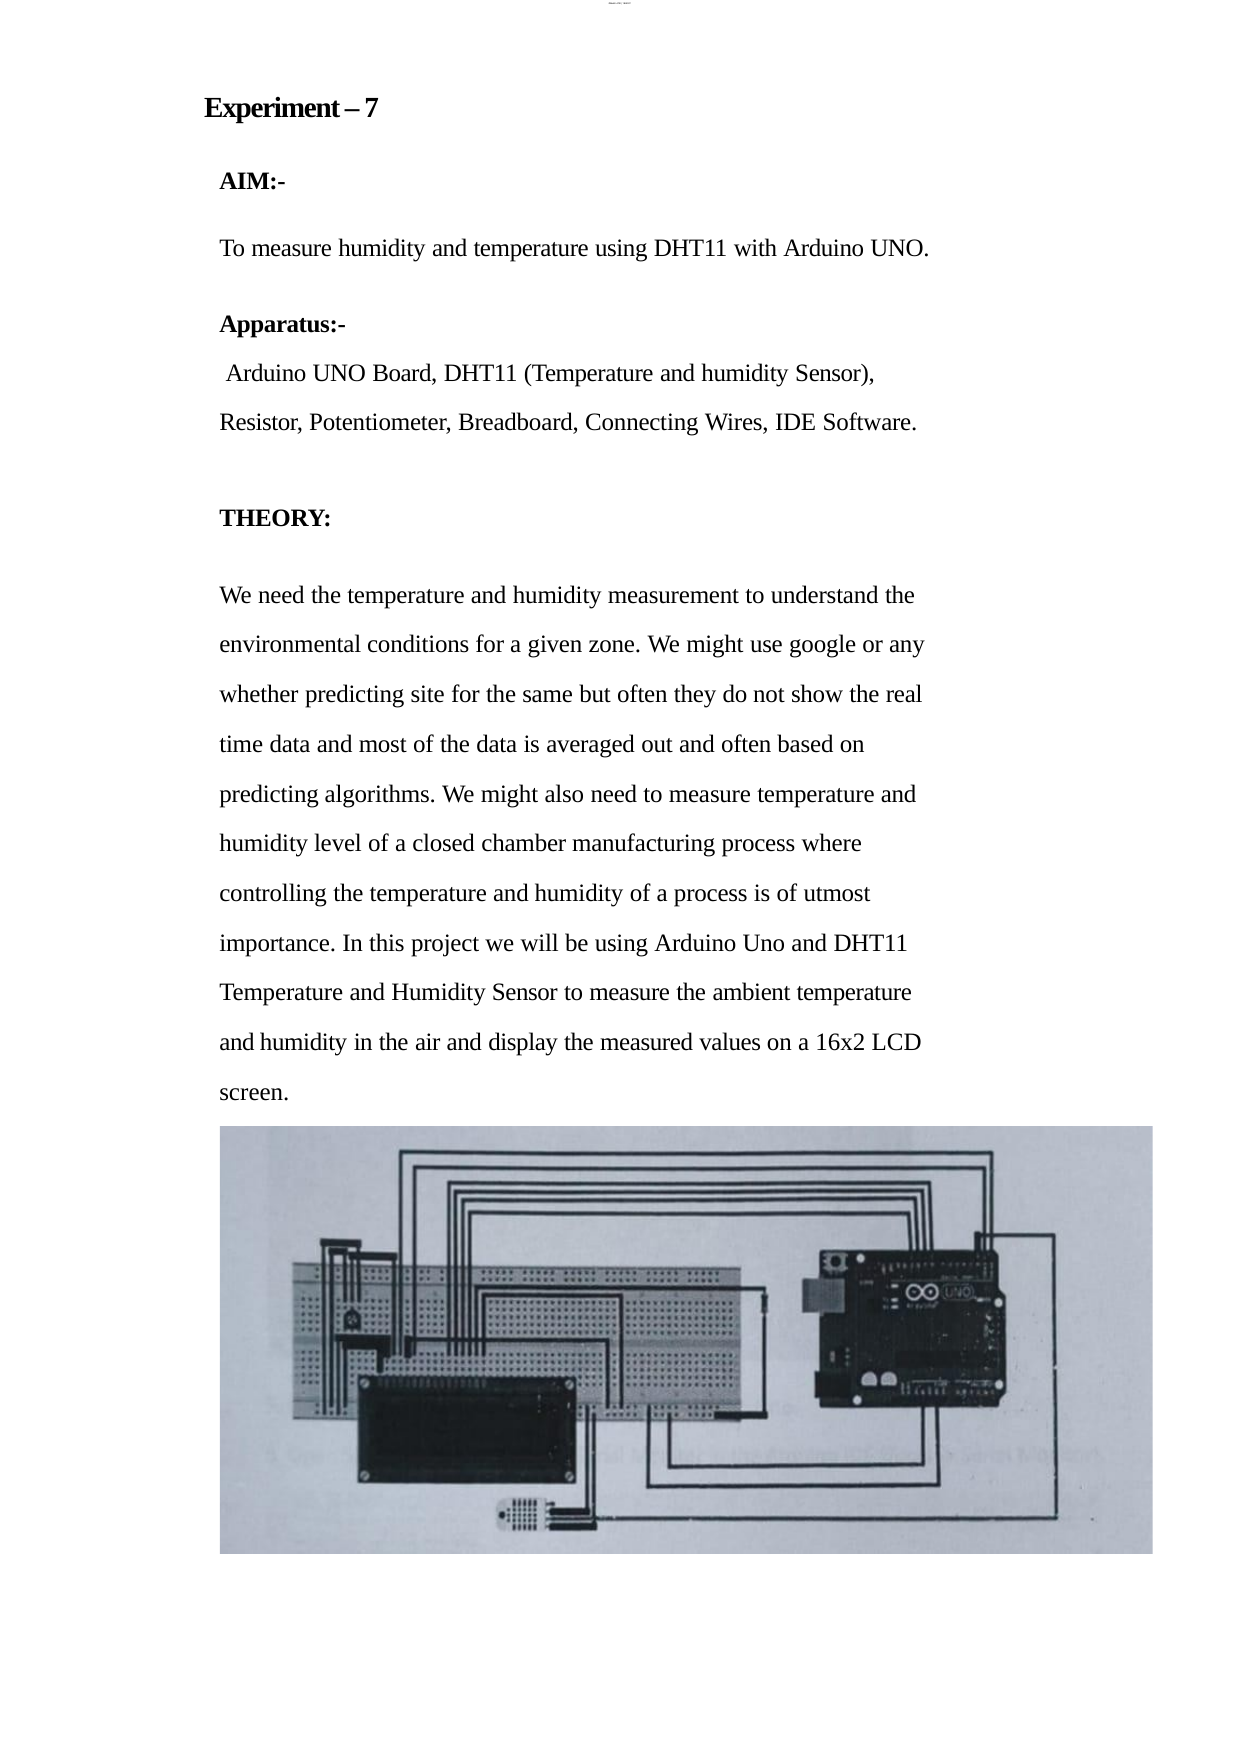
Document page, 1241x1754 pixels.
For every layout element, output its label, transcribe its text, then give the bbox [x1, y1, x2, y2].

text We need the temperature and humidity measurement to understand the environmental conditions for a given zone. We might use google or any whether predicting site for the same but often they do not show the real time data and most of the data is averaged out and often based on predicting algorithms. We might also need to measure temperature and humidity level of a closed chamber manufacturing process where controlling the temperature and humidity of a process is of utmost importance. In this project we will be using Arduino Uno and DHT11 Temperature and Humidity Sensor to measure the ambient temperature and humidity in the air and display the measured values on a 16x2 LCD screen. [219, 580, 941, 1106]
text To measure humidity and temperature using DHT11 with Arduino UNO. [219, 233, 1109, 262]
text Arduino UNO Board, DHT11 (Temperature and humidity Sensor), Resistor, Potentiometer, Breadboard, Connecting Wires, IDE Software. [219, 358, 941, 436]
subtitle THEORY: [219, 503, 1109, 532]
text Apparatus:- [219, 309, 941, 338]
text Experiment – 7 [204, 90, 1109, 124]
picture [219, 1126, 1153, 1554]
text AIM:- [219, 166, 1109, 195]
